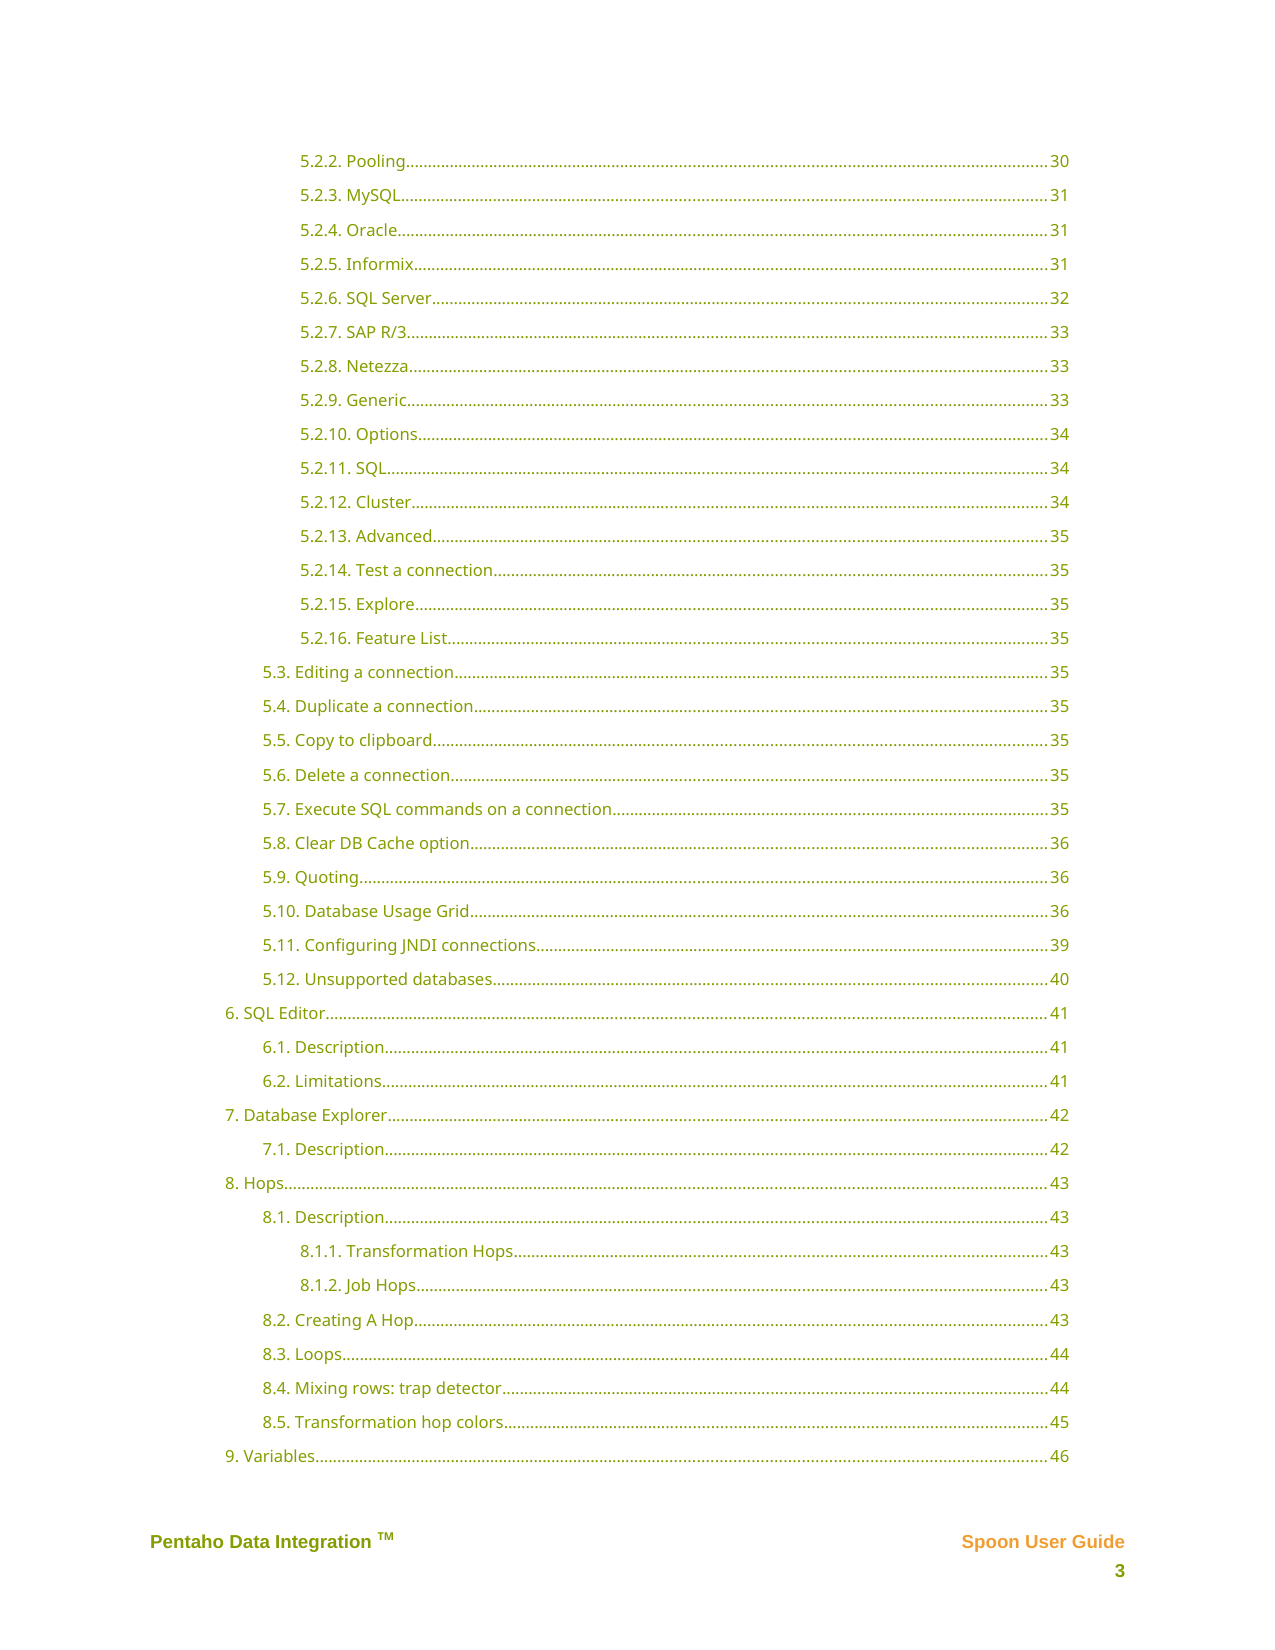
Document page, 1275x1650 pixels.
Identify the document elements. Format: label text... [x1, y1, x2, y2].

text 5.9. Quoting 36 [262, 865, 1125, 888]
text 8.4. Mixing rows: trap detector 44 [262, 1376, 1125, 1399]
text 8.1.2. Job Hops 43 [300, 1274, 1125, 1297]
text 8.1.1. Transformation Hops 43 [300, 1240, 1125, 1263]
text 5.12. Unsupported databases 40 [262, 967, 1125, 990]
text 5.2.6. SQL Server 32 [300, 286, 1125, 309]
text 5.4. Duplicate a connection 35 [262, 695, 1125, 718]
text 5.8. Clear DB Cache option 36 [262, 831, 1125, 854]
text 5.2.16. Feature List 35 [300, 627, 1125, 649]
text 6. SQL Editor 41 [225, 1002, 1200, 1024]
text 5.2.12. Cluster 34 [300, 491, 1125, 513]
text 5.11. Configuring JNDI connections 39 [262, 933, 1125, 956]
text 5.2.10. Options 34 [300, 422, 1125, 445]
text 5.2.8. Netezza 33 [300, 354, 1125, 377]
text 5.2.4. Oracle 31 [300, 218, 1125, 241]
text 9. Variables 46 [225, 1444, 1200, 1467]
text 5.2.7. SAP R/3 33 [300, 320, 1125, 343]
text 5.2.13. Advanced 35 [300, 525, 1125, 547]
text 5.10. Database Usage Grid 36 [262, 899, 1125, 922]
text 8.1. Description 43 [262, 1206, 1125, 1229]
text 5.5. Copy to clipboard 35 [262, 729, 1125, 752]
text 5.2.5. Informix 31 [300, 252, 1125, 275]
text 5.2.15. Explore 35 [300, 593, 1125, 616]
text 5.6. Delete a connection 35 [262, 763, 1125, 786]
text 5.2.11. SQL 34 [300, 457, 1125, 479]
text 8.5. Transformation hop colors 45 [262, 1410, 1125, 1433]
text 8.2. Creating A Hop 43 [262, 1308, 1125, 1331]
text 5.2.14. Test a connection 35 [300, 559, 1125, 581]
text 6.2. Limitations 41 [262, 1070, 1125, 1092]
text 5.7. Execute SQL commands on a connection 35 [262, 797, 1125, 820]
text 5.2.9. Generic 33 [300, 388, 1125, 411]
text 8.3. Loops 44 [262, 1342, 1125, 1365]
text 8. Hops 43 [225, 1172, 1200, 1194]
text 7.1. Description 42 [262, 1138, 1125, 1161]
text 7. Database Explorer 42 [225, 1104, 1200, 1126]
text 6.1. Description 41 [262, 1036, 1125, 1058]
text 5.2.2. Pooling 30 [300, 150, 1125, 173]
text 5.3. Editing a connection 35 [262, 661, 1125, 684]
text 5.2.3. MySQL 31 [300, 184, 1125, 207]
